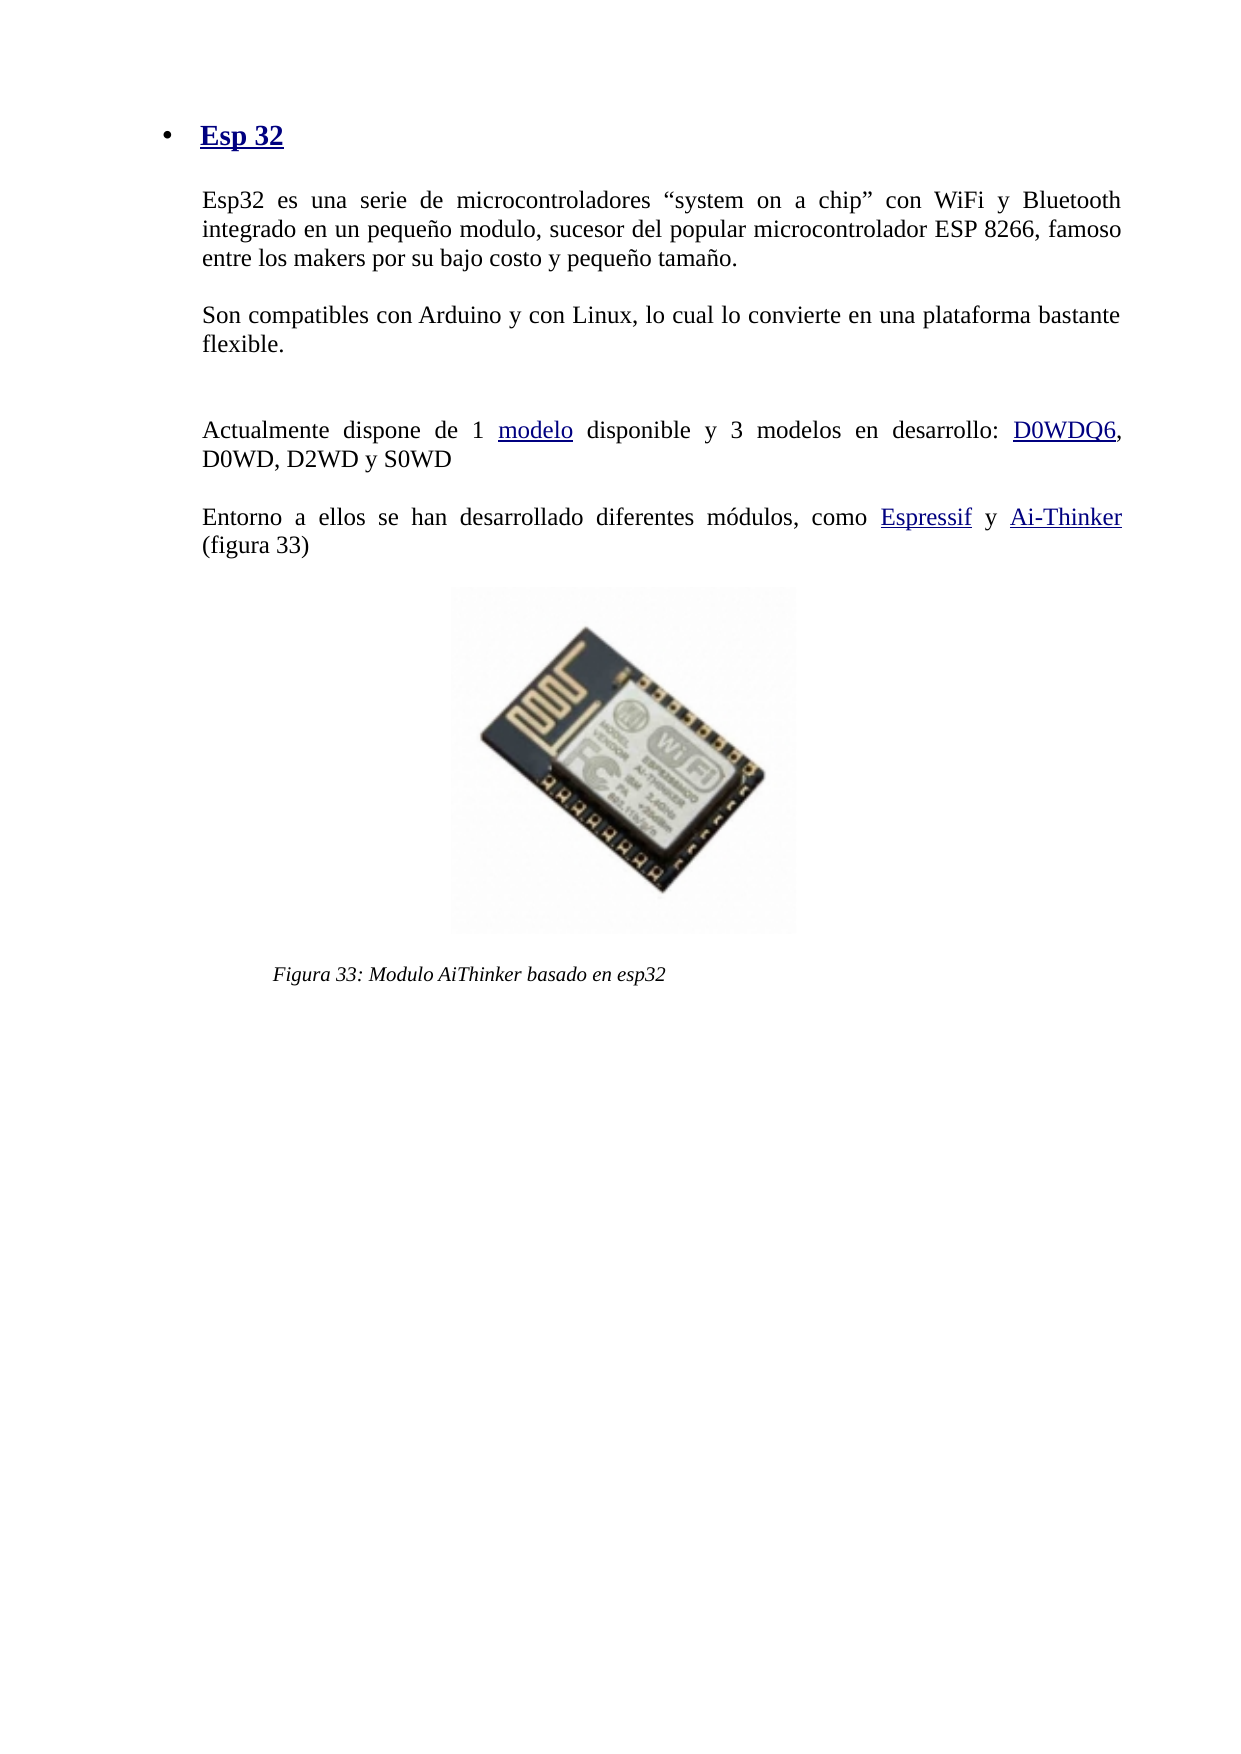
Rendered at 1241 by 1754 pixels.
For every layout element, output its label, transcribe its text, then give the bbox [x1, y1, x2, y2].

text Son compatibles con Arduino y con Linux, lo cual lo convierte en una plataforma bastante flexible. [202, 300, 1122, 358]
text Actualmente dispone de 1 modelo disponible y 3 modelos en desarrollo: D0WDQ6, D0WD, D2WD y S0WD [202, 415, 1122, 473]
text Entorno a ellos se han desarrollado diferentes módulos, como Espressif y Ai-Thinker (figura 33) [202, 502, 1122, 559]
text Figura 33: Modulo AiThinker basado en esp32 [125, 962, 1122, 986]
text Esp32 es una serie de microcontroladores “system on a chip” con WiFi y Bluetooth integrado en un pequeño modulo, sucesor del popular microcontrolador ESP 8266, famoso entre los makers por su bajo costo y pequeño tamaño. [202, 185, 1122, 272]
list Esp 32 [162, 118, 1122, 152]
picture [450, 587, 797, 934]
